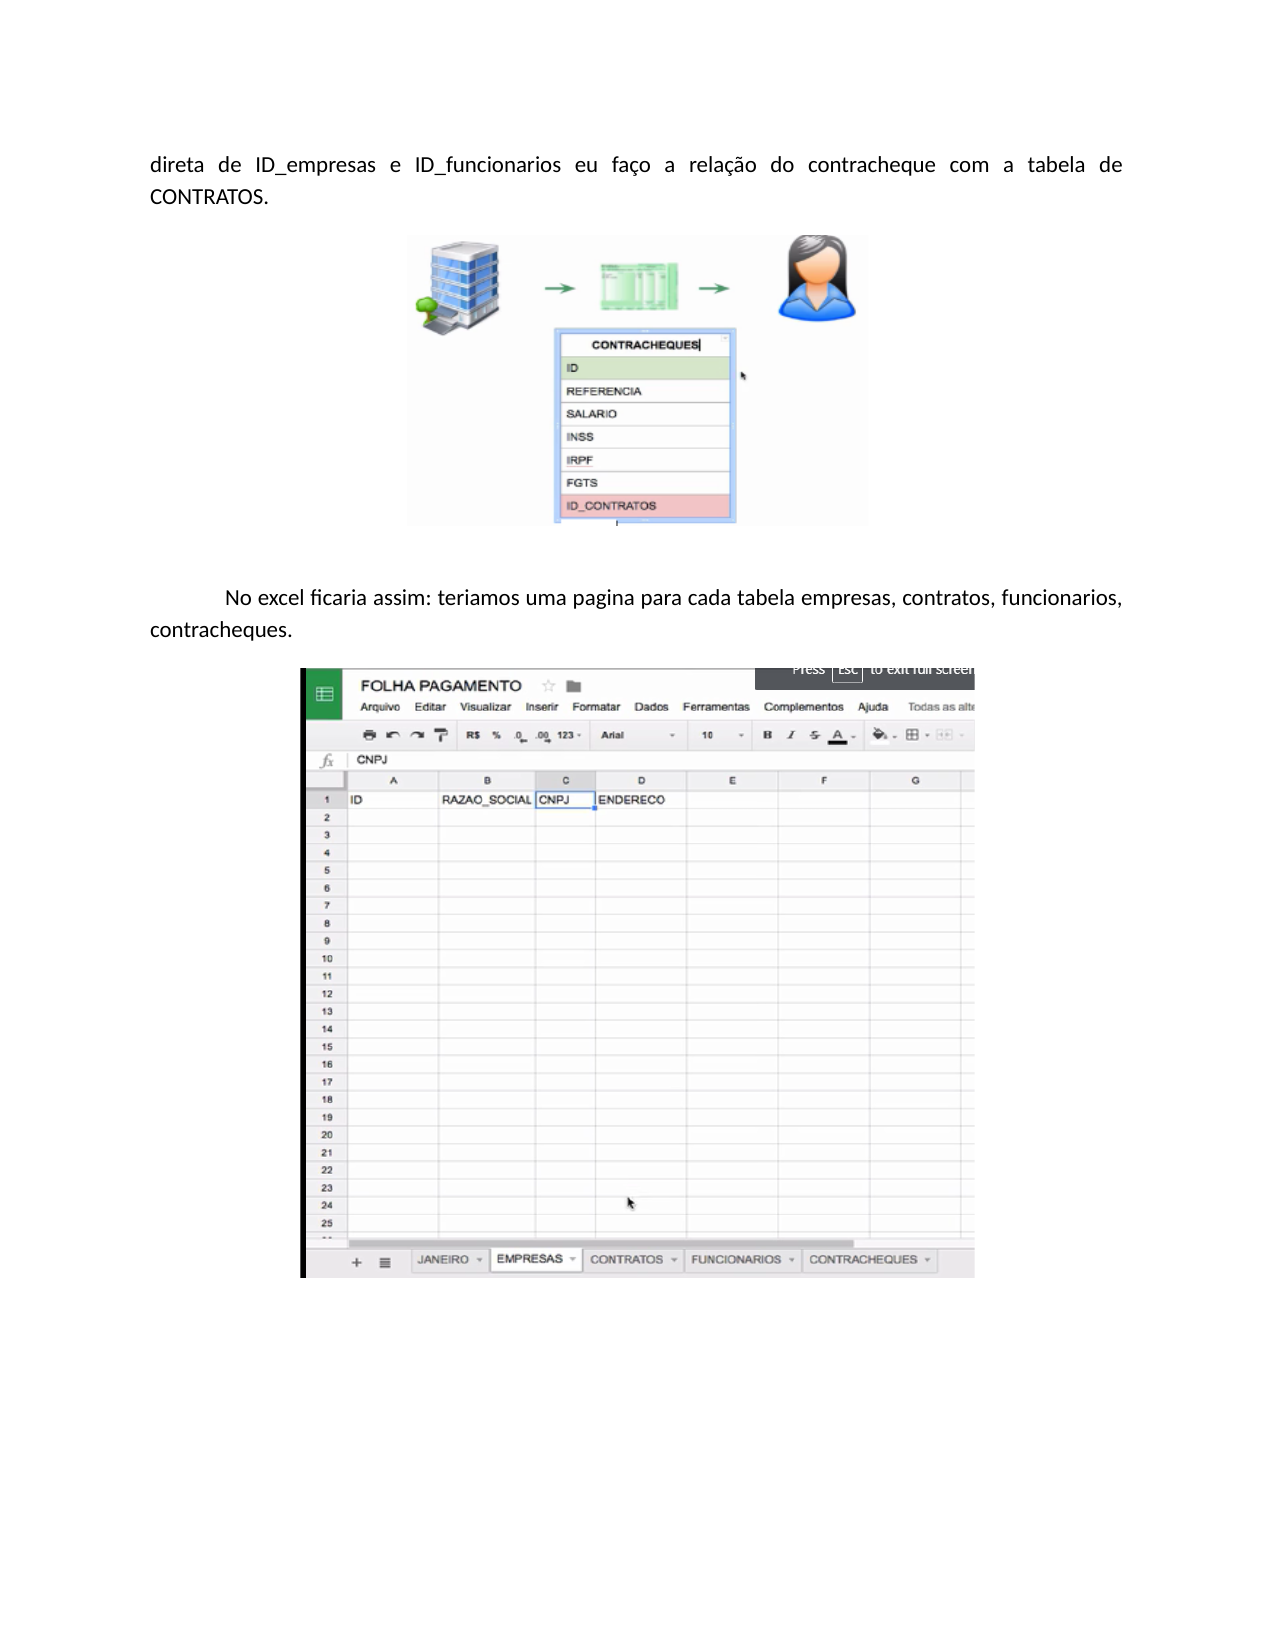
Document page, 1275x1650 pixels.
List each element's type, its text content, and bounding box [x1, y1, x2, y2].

text direta de ID_empresas e ID_funcionarios eu faço a relação do contracheque com a tabela de CONTRATOS. [150, 150, 1125, 210]
picture [406, 235, 869, 526]
text No excel ficaria assim: teriamos uma pagina para cada tabela empresas, contratos, funcionarios, contracheques. [150, 583, 1125, 643]
picture [300, 668, 975, 1278]
